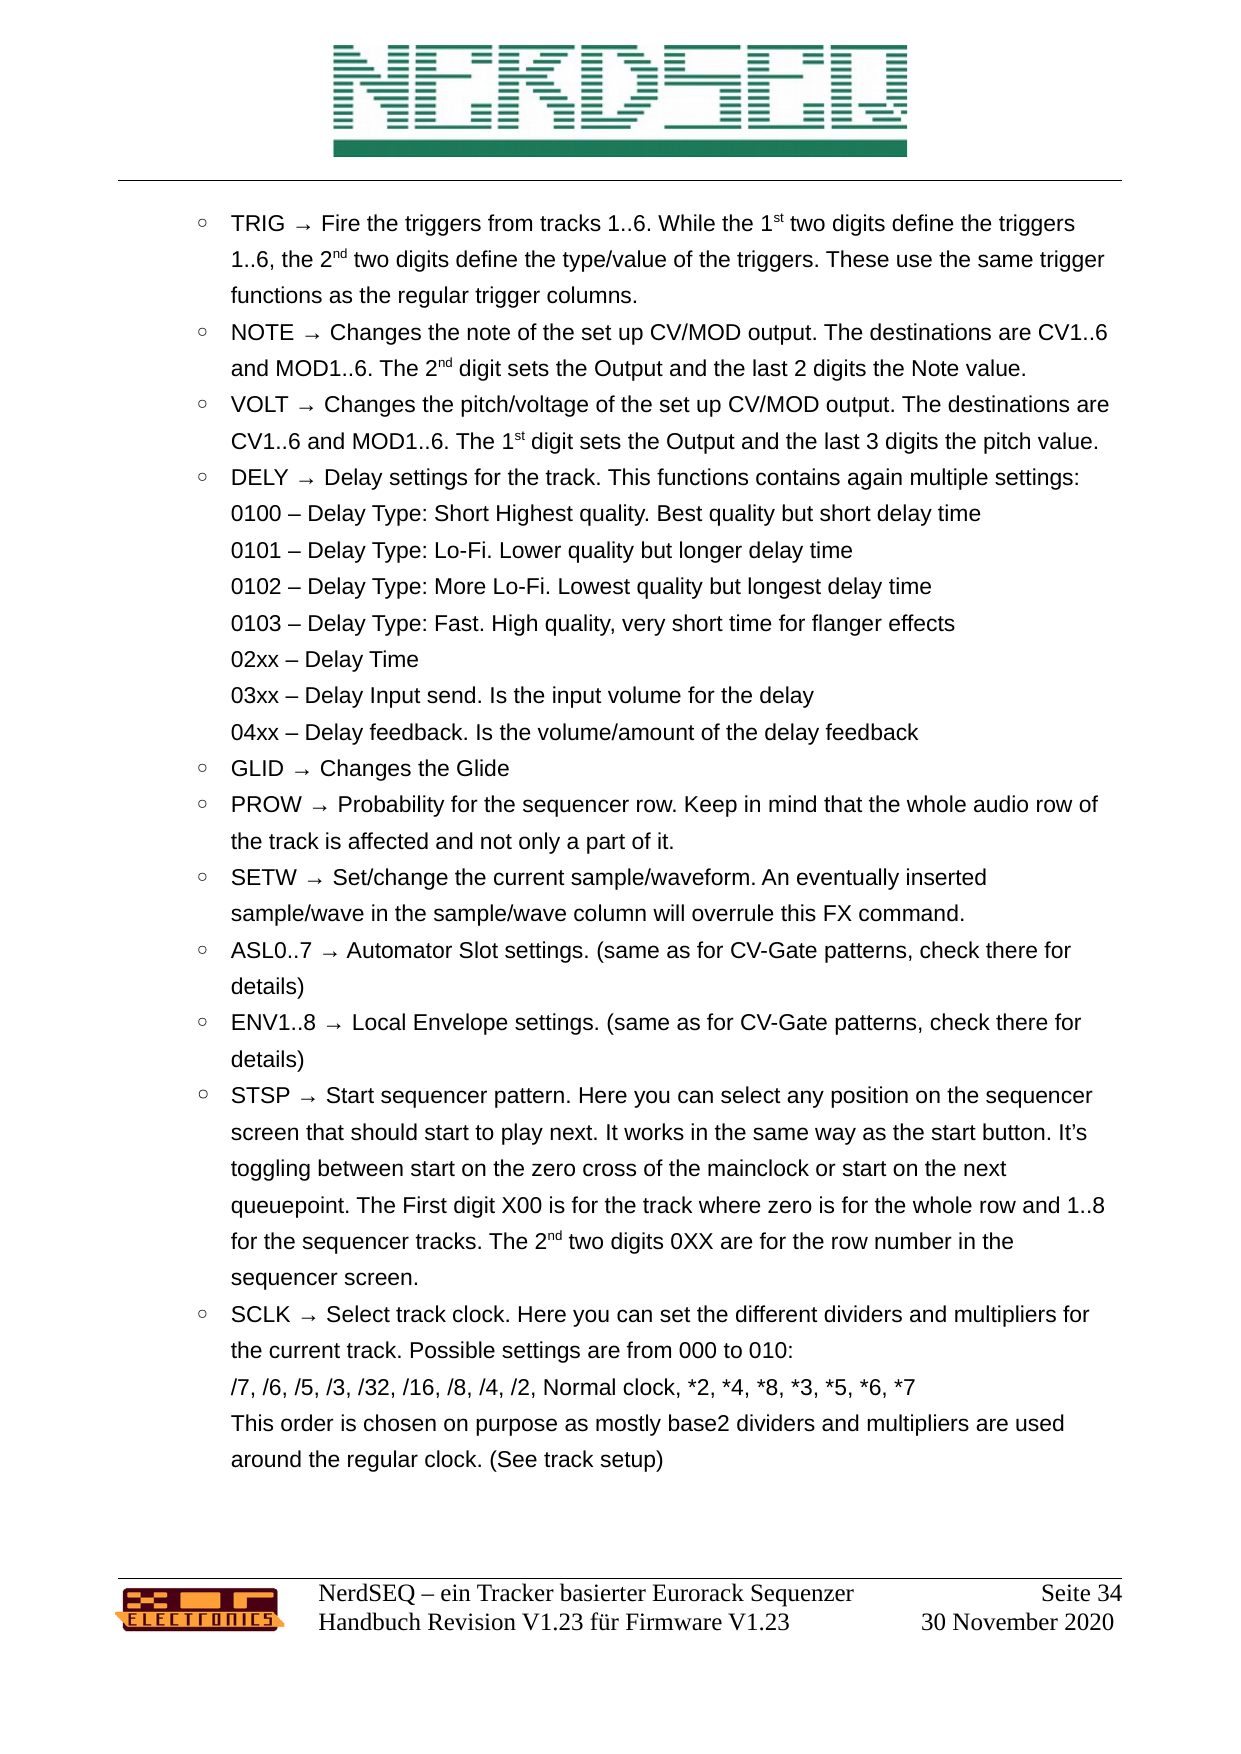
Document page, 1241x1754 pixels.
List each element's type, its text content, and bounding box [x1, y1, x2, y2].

list ASL0..7 → Automator Slot settings. (same as for CV-Gate patterns, check there for details) [193, 937, 1122, 999]
list 0101 – Delay Type: Lo-Fi. Lower quality but longer delay time [193, 537, 1122, 563]
list 04xx – Delay feedback. Is the volume/amount of the delay feedback [193, 718, 1122, 745]
list PROW → Probability for the sequencer row. Keep in mind that the whole audio row of the track is affected and not only a part of it. [193, 791, 1122, 854]
list 03xx – Delay Input send. Is the input volume for the delay [193, 682, 1122, 708]
list ENV1..8 → Local Envelope settings. (same as for CV-Gate patterns, check there for details) [193, 1009, 1122, 1072]
list STSP → Start sequencer pattern. Here you can select any position on the sequencer screen that should start to play next. It works in the same way as the start button. It’s toggling between start on the zero cross of the mainclock or start on the next queuepoint. The First digit X00 is for the track where zero is for the whole row and 1..8 for the sequencer tracks. The 2nd two digits 0XX are for the row number in the sequencer screen. [193, 1082, 1122, 1291]
list SETW → Set/change the current sample/waveform. An eventually inserted sample/wave in the sample/wave column will overrule this FX command. [193, 864, 1122, 927]
list 0102 – Delay Type: More Lo-Fi. Lowest quality but longest delay time [193, 573, 1122, 599]
list 0100 – Delay Type: Short Highest quality. Best quality but short delay time [193, 500, 1122, 527]
list VOLT → Changes the pitch/voltage of the set up CV/MOD output. The destinations are CV1..6 and MOD1..6. The 1st digit sets the Output and the last 3 digits the pitch value. [193, 391, 1122, 454]
list SCLK → Select track clock. Here you can set the different dividers and multipliers for the current track. Possible settings are from 000 to 010: [193, 1301, 1122, 1363]
list NOTE → Changes the note of the set up CV/MOD output. The destinations are CV1..6 and MOD1..6. The 2nd digit sets the Output and the last 2 digits the Note value. [193, 319, 1122, 381]
list DELY → Delay settings for the track. This functions contains again multiple settings: [193, 464, 1122, 490]
list GLID → Changes the Glide [193, 755, 1122, 781]
picture [333, 45, 908, 157]
picture [115, 1584, 285, 1634]
list 0103 – Delay Type: Fast. High quality, very short time for flanger effects [193, 609, 1122, 636]
list TRIG → Fire the triggers from tracks 1..6. While the 1st two digits define the triggers 1..6, the 2nd two digits define the type/value of the triggers. These use the same trigger functions as the regular trigger columns. [193, 209, 1122, 309]
list /7, /6, /5, /3, /32, /16, /8, /4, /2, Normal clock, *2, *4, *8, *3, *5, *6, *7 This order is chosen on purpose as mostly base2 dividers and multipliers are used around the regular clock. (See track setup) [193, 1373, 1122, 1472]
list 02xx – Delay Time [193, 646, 1122, 672]
